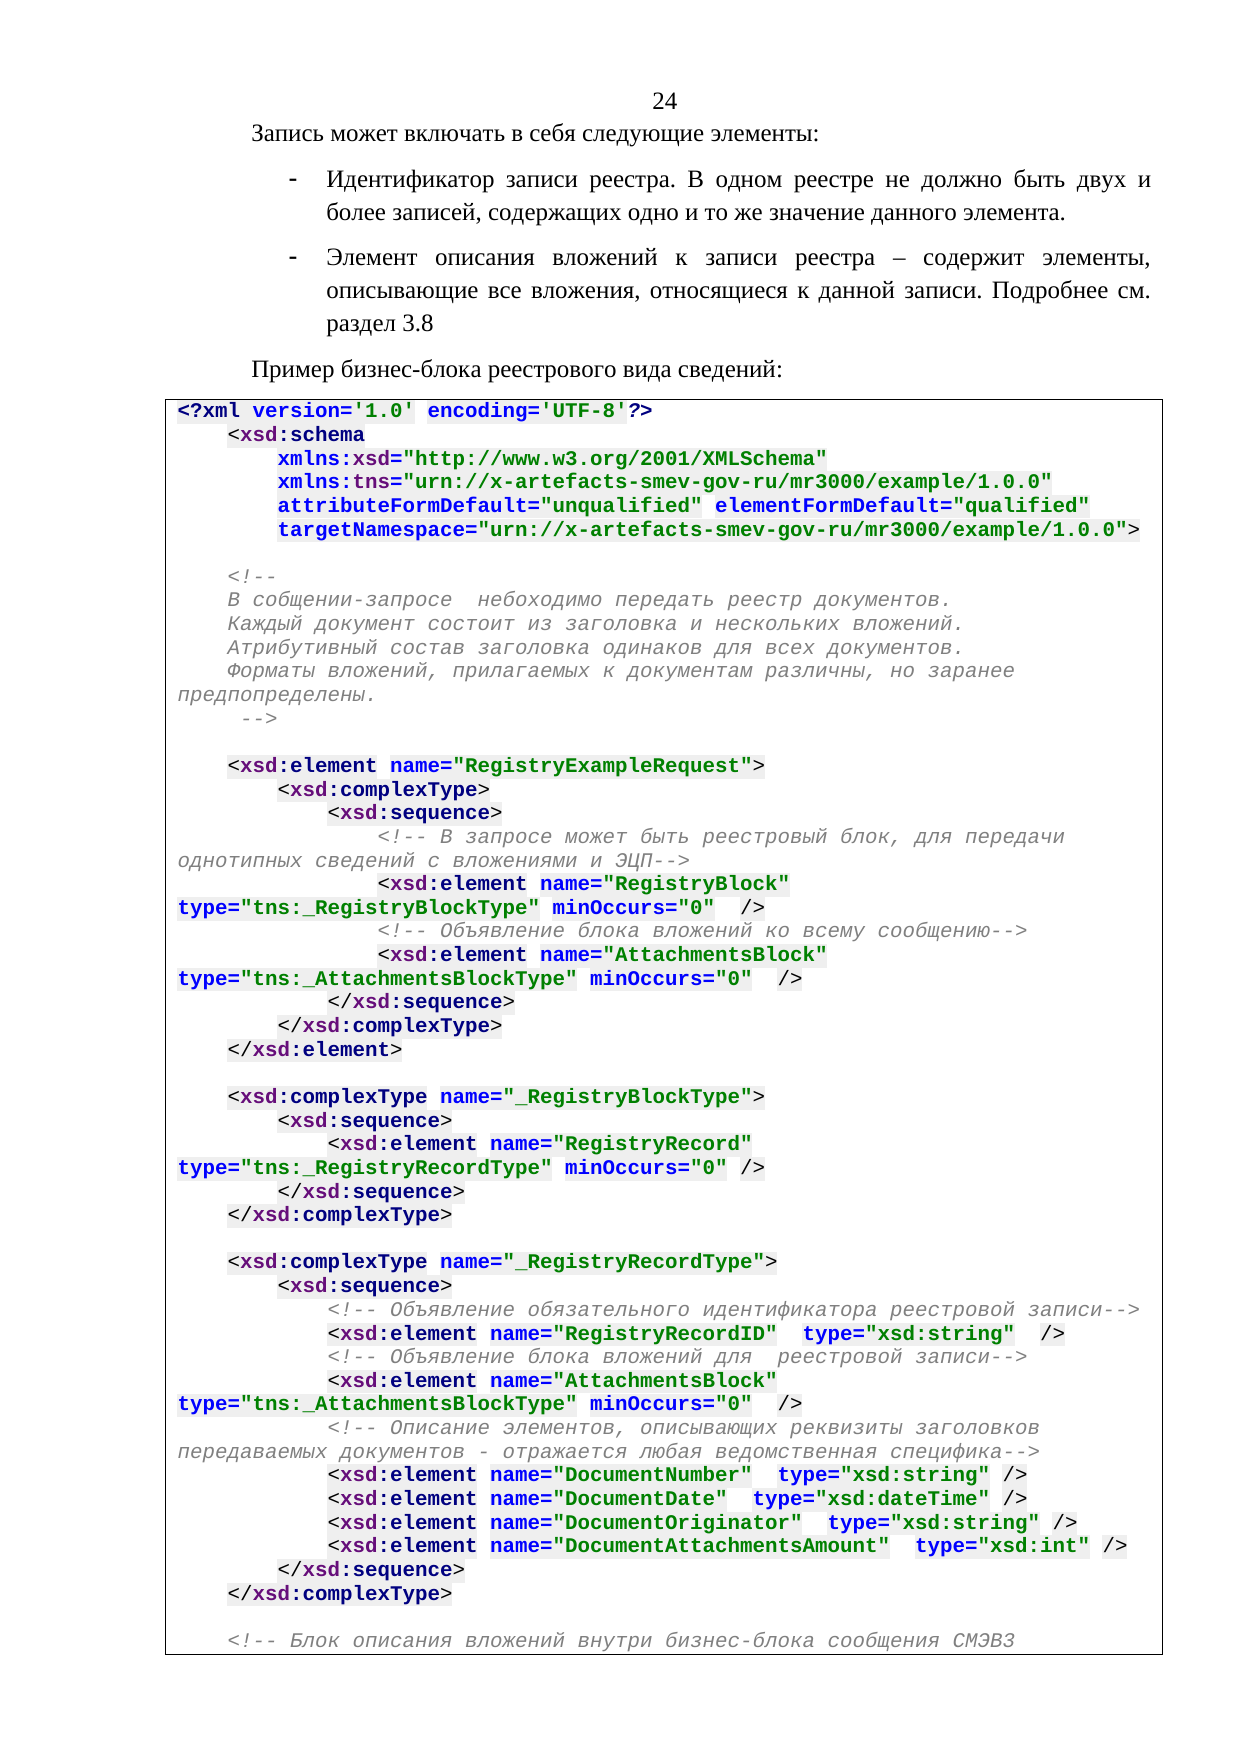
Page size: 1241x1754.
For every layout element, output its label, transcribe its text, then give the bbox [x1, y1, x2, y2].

text Пример бизнес-блока реестрового вида сведений: [177, 354, 1152, 382]
list Элемент описания вложений к записи реестра – содержит элементы, описывающие все вложения, относящиеся к данной записи. Подробнее см. раздел 3.8 [288, 242, 1152, 337]
text Запись может включать в себя следующие элементы: [177, 118, 1152, 147]
list Идентификатор записи реестра. В одном реестре не должно быть двух и более записей, содержащих одно и то же значение данного элемента. [288, 164, 1152, 225]
